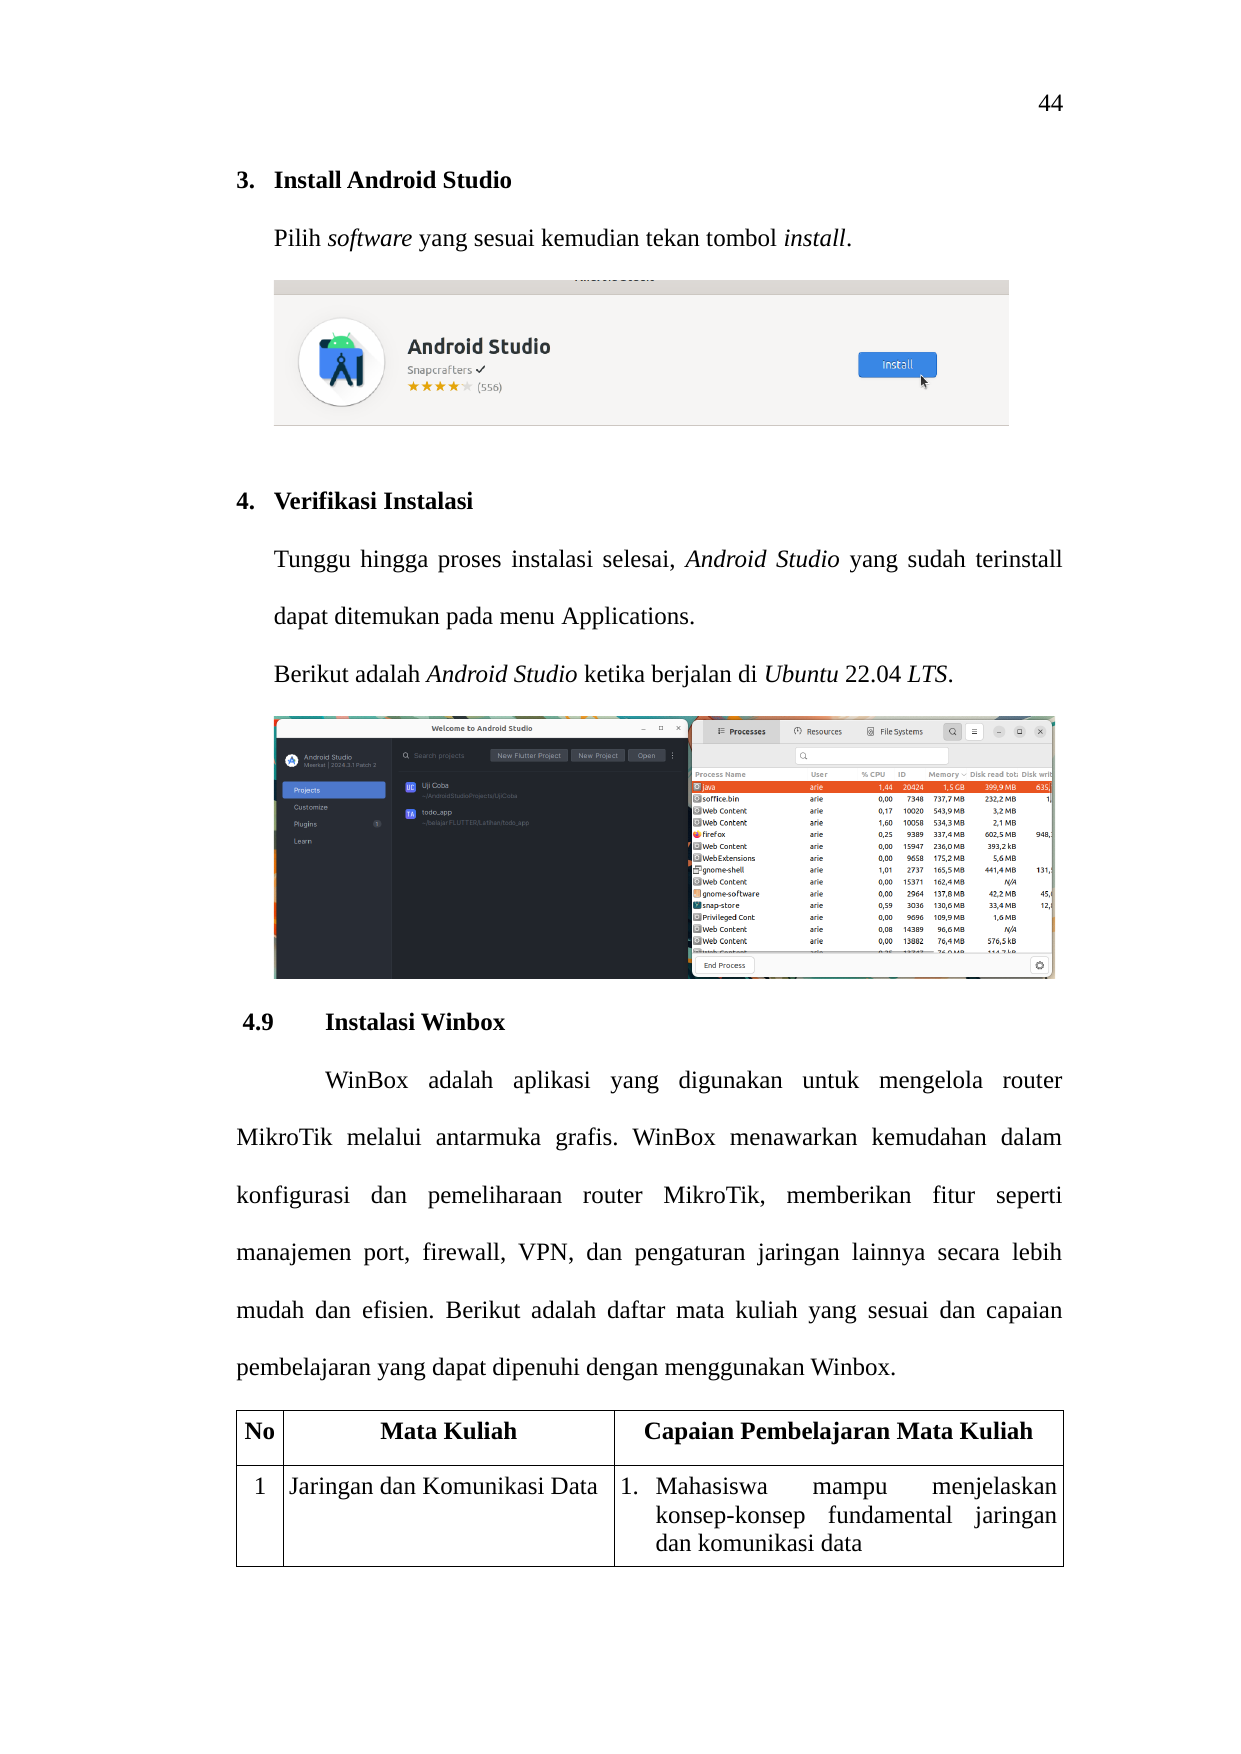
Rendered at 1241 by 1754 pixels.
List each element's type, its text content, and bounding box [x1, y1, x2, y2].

table_cell Mahasiswa mampu menjelaskan konsep-konsep fundamental jaringan dan komunikasi data [615, 1466, 1063, 1566]
table_header No [237, 1411, 283, 1465]
list Berikut adalah Android Studio ketika berjalan di Ubuntu 22.04 LTS. [236, 659, 1063, 688]
text WinBox adalah aplikasi yang digunakan untuk mengelola router MikroTik melalui antarmuka grafis. WinBox menawarkan kemudahan dalam konfigurasi dan pemeliharaan router MikroTik, memberikan fitur seperti manajemen port, firewall, VPN, dan pengaturan jaringan lainnya secara lebih mudah dan efisien. Berikut adalah daftar mata kuliah yang sesuai dan capaian pembelajaran yang dapat dipenuhi dengan menggunakan Winbox. [236, 1065, 1063, 1381]
table_cell 1 [237, 1466, 283, 1566]
list Install Android Studio [236, 165, 1063, 194]
table_cell Jaringan dan Komunikasi Data [284, 1466, 614, 1566]
list Verifikasi Instalasi [236, 486, 1063, 515]
picture [273, 280, 1009, 293]
list Tunggu hingga proses instalasi selesai, Android Studio yang sudah terinstall dapat ditemukan pada menu Applications. [236, 544, 1063, 630]
table_header Mata Kuliah [284, 1411, 614, 1465]
picture [273, 716, 1055, 979]
subtitle Instalasi Winbox [236, 1007, 1063, 1036]
table_header Capaian Pembelajaran Mata Kuliah [615, 1411, 1063, 1465]
list Pilih software yang sesuai kemudian tekan tombol install. [236, 223, 1063, 252]
